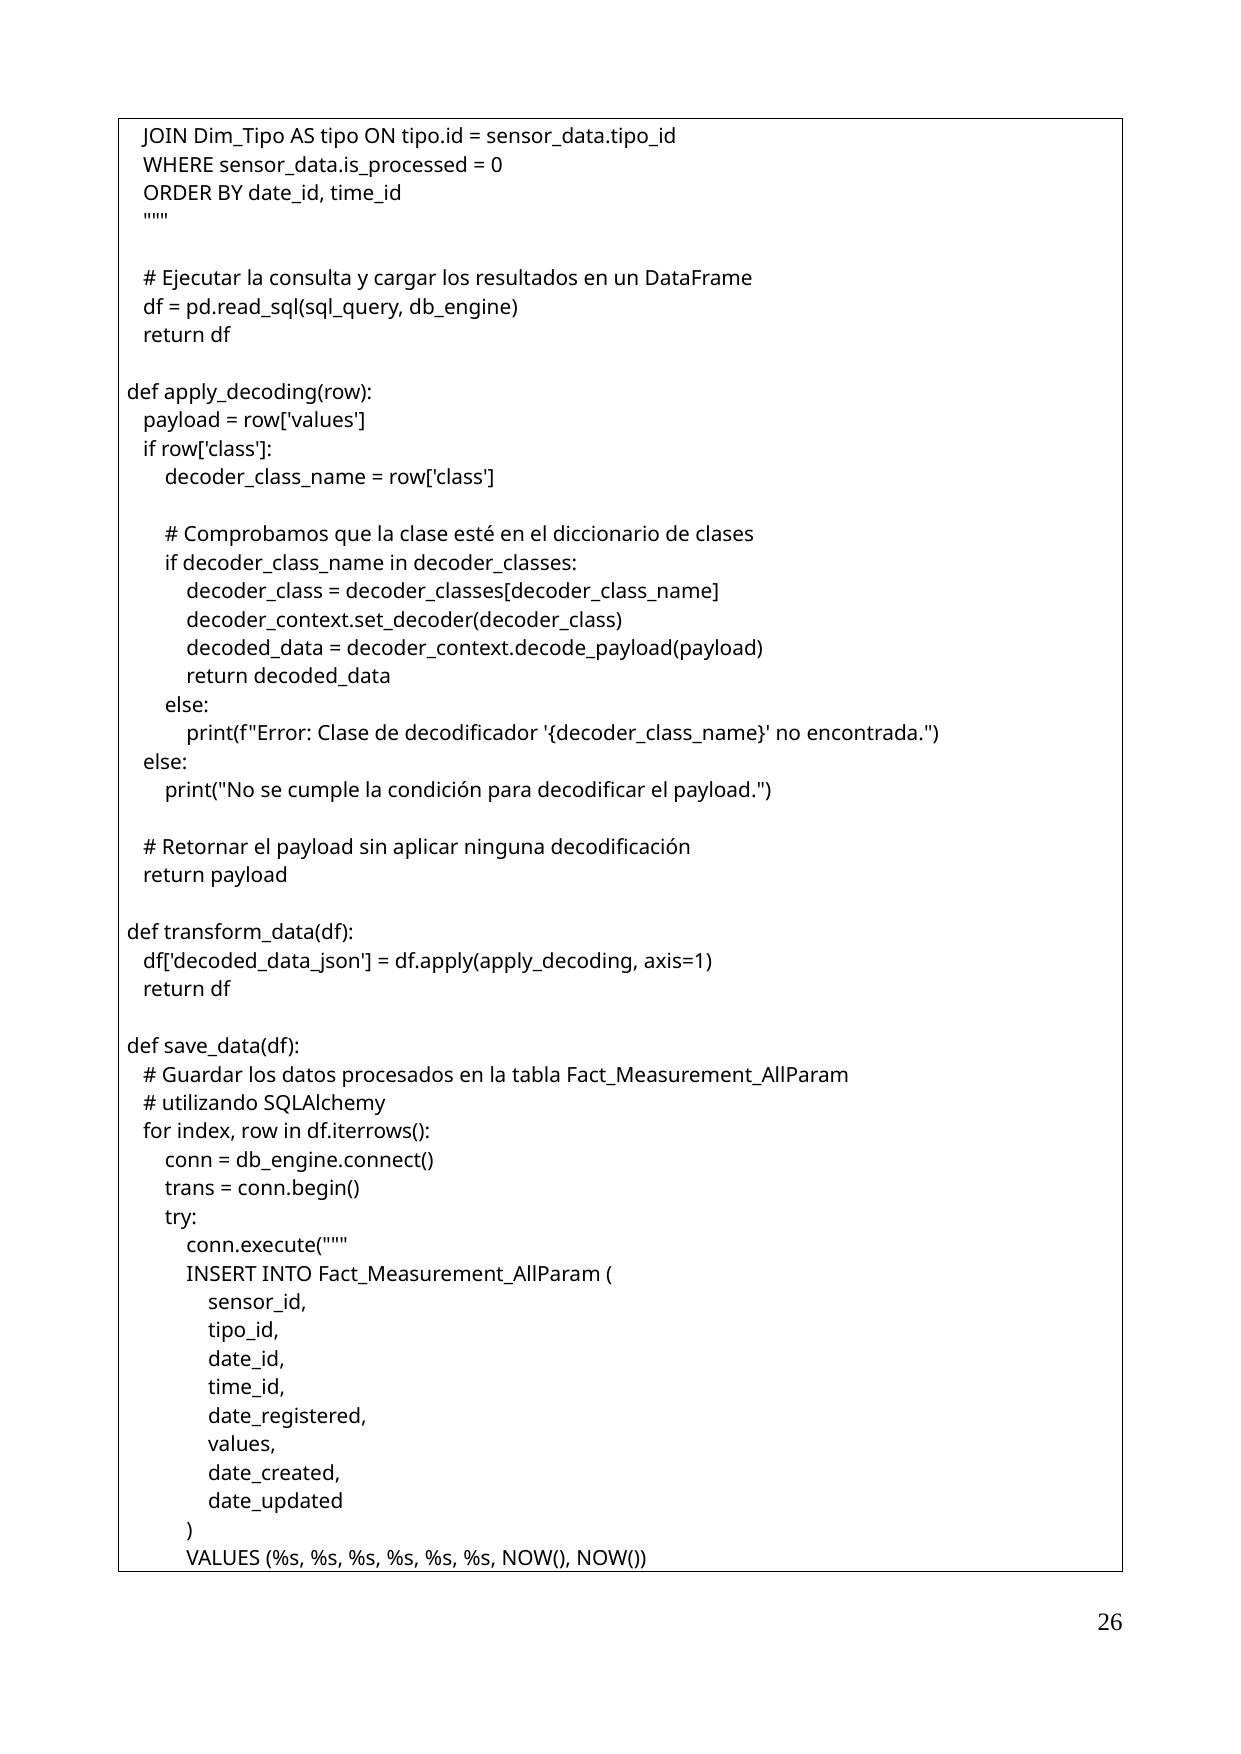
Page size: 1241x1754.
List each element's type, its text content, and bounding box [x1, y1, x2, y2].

text ORDER BY date_id, time_id [119, 175, 1122, 203]
text return df [119, 971, 1122, 1003]
text return decoded_data [119, 658, 1122, 687]
text decoder_context.set_decoder(decoder_class) [119, 602, 1122, 630]
text return payload [119, 857, 1122, 889]
text payload = row['values'] [119, 402, 1122, 431]
text if row['class']: [119, 431, 1122, 459]
text print(f"Error: Clase de decodificador '{decoder_class_name}' no encontrada.") [119, 715, 1122, 744]
text date_registered, [119, 1398, 1122, 1426]
text JOIN Dim_Tipo AS tipo ON tipo.id = sensor_data.tipo_id [119, 119, 1122, 147]
text date_updated [119, 1483, 1122, 1512]
text decoder_class_name = row['class'] [119, 459, 1122, 491]
text if decoder_class_name in decoder_classes: [119, 545, 1122, 573]
text def apply_decoding(row): [119, 374, 1122, 402]
text date_created, [119, 1455, 1122, 1483]
text values, [119, 1426, 1122, 1455]
text df = pd.read_sql(sql_query, db_engine) [119, 289, 1122, 317]
text ) [119, 1512, 1122, 1540]
text for index, row in df.iterrows(): [119, 1113, 1122, 1142]
text try: [119, 1199, 1122, 1227]
text INSERT INTO Fact_Measurement_AllParam ( [119, 1256, 1122, 1284]
text trans = conn.begin() [119, 1170, 1122, 1199]
text df['decoded_data_json'] = df.apply(apply_decoding, axis=1) [119, 943, 1122, 971]
text conn.execute(""" [119, 1227, 1122, 1256]
text date_id, [119, 1341, 1122, 1369]
text decoded_data = decoder_context.decode_payload(payload) [119, 630, 1122, 658]
text tipo_id, [119, 1312, 1122, 1341]
text # utilizando SQLAlchemy [119, 1085, 1122, 1113]
text time_id, [119, 1369, 1122, 1398]
text conn = db_engine.connect() [119, 1142, 1122, 1170]
text sensor_id, [119, 1284, 1122, 1312]
text else: [119, 744, 1122, 772]
text return df [119, 317, 1122, 349]
text def save_data(df): [119, 1028, 1122, 1057]
text # Guardar los datos procesados en la tabla Fact_Measurement_AllParam [119, 1057, 1122, 1085]
text # Ejecutar la consulta y cargar los resultados en un DataFrame [119, 260, 1122, 289]
text # Retornar el payload sin aplicar ninguna decodificación [119, 829, 1122, 857]
text VALUES (%s, %s, %s, %s, %s, %s, NOW(), NOW()) [119, 1540, 1122, 1571]
text else: [119, 687, 1122, 715]
text print("No se cumple la condición para decodificar el payload.") [119, 772, 1122, 804]
text def transform_data(df): [119, 914, 1122, 943]
text decoder_class = decoder_classes[decoder_class_name] [119, 573, 1122, 602]
text # Comprobamos que la clase esté en el diccionario de clases [119, 516, 1122, 545]
text """ [119, 203, 1122, 235]
text WHERE sensor_data.is_processed = 0 [119, 147, 1122, 175]
